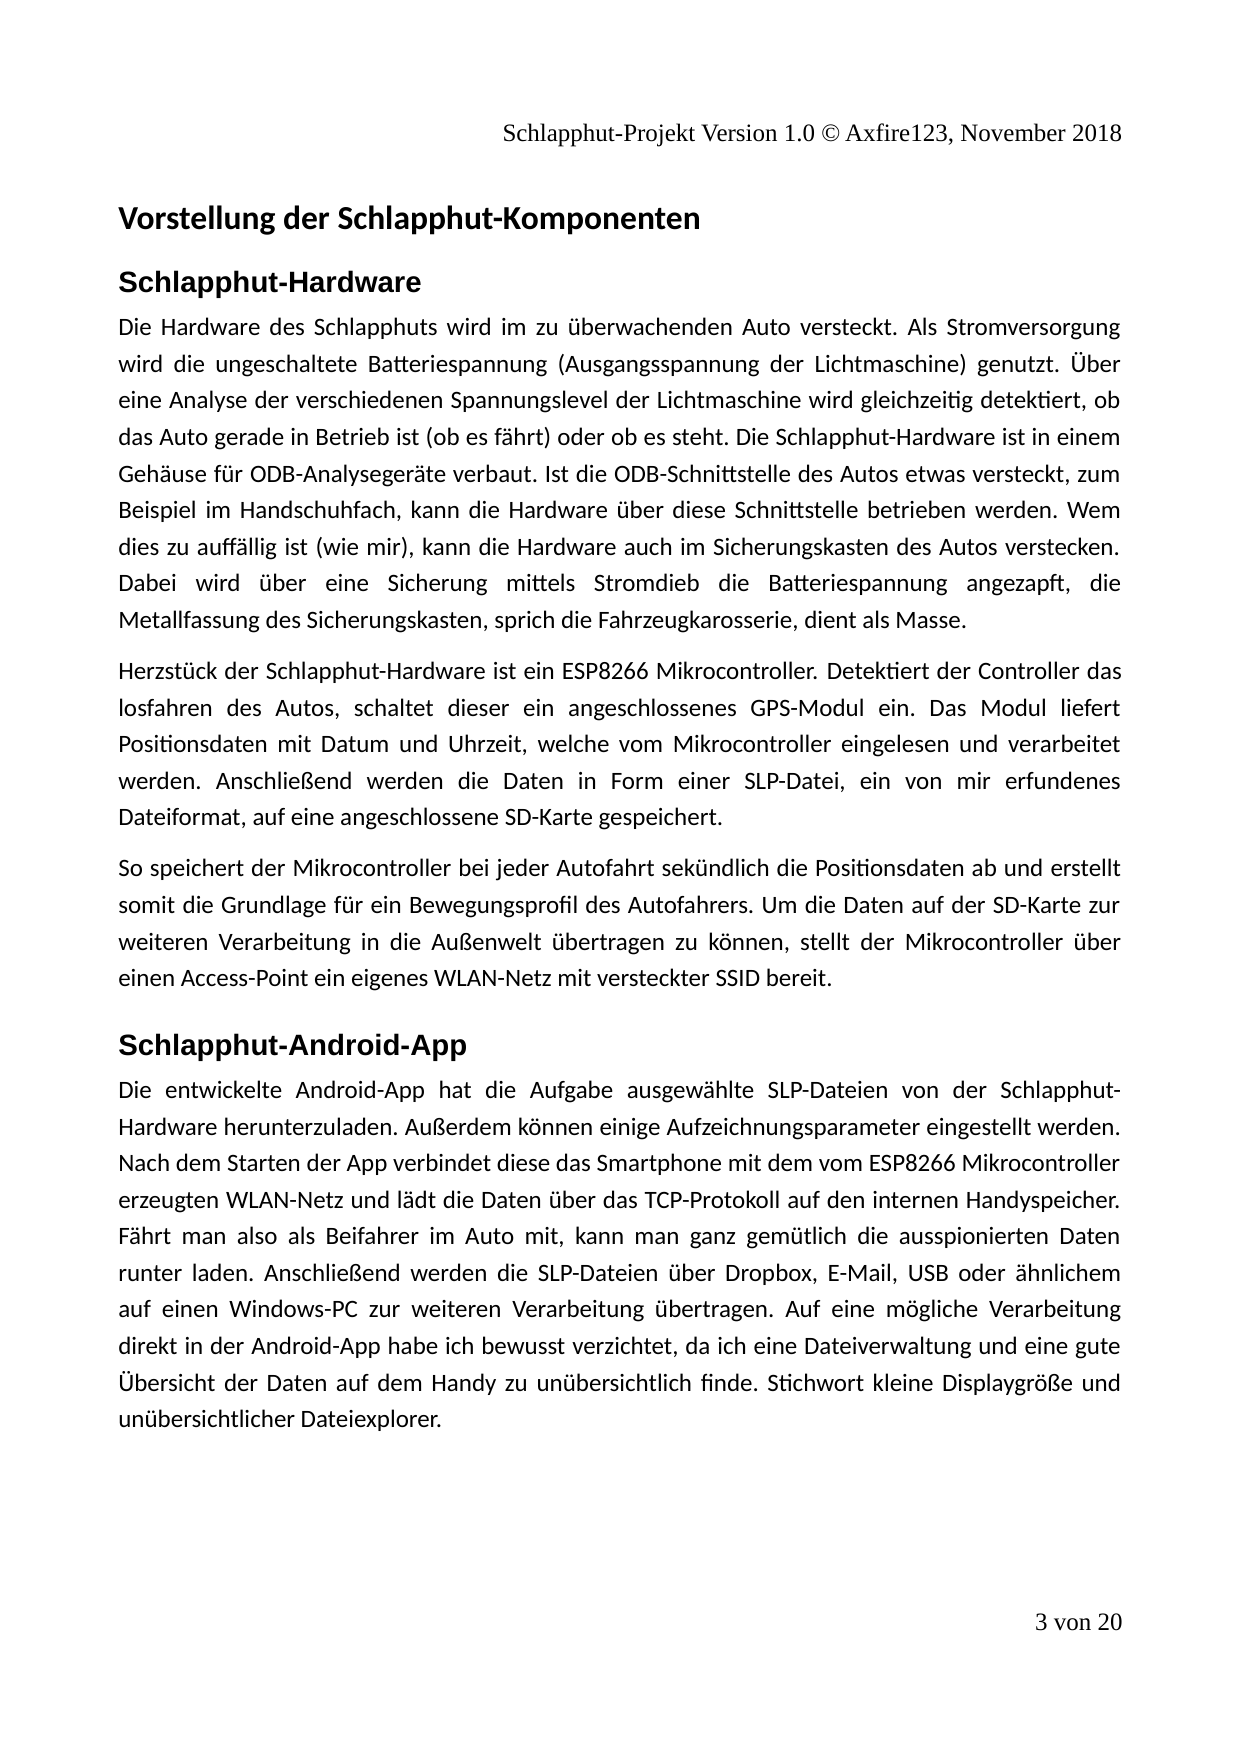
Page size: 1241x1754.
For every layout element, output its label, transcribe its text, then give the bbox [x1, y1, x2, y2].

text So speichert der Mikrocontroller bei jeder Autofahrt sekündlich die Positionsdaten ab und erstellt somit die Grundlage für ein Bewegungsprofil des Autofahrers. Um die Daten auf der SD-Karte zur weiteren Verarbeitung in die Außenwelt übertragen zu können, stellt der Mikrocontroller über einen Access-Point ein eigenes WLAN-Netz mit versteckter SSID bereit. [118, 852, 1122, 993]
text Die Hardware des Schlapphuts wird im zu überwachenden Auto versteckt. Als Stromversorgung wird die ungeschaltete Batteriespannung (Ausgangsspannung der Lichtmaschine) genutzt. Über eine Analyse der verschiedenen Spannungslevel der Lichtmaschine wird gleichzeitig detektiert, ob das Auto gerade in Betrieb ist (ob es fährt) oder ob es steht. Die Schlapphut-Hardware ist in einem Gehäuse für ODB-Analysegeräte verbaut. Ist die ODB-Schnittstelle des Autos etwas versteckt, zum Beispiel im Handschuhfach, kann die Hardware über diese Schnittstelle betrieben werden. Wem dies zu auffällig ist (wie mir), kann die Hardware auch im Sicherungskasten des Autos verstecken. Dabei wird über eine Sicherung mittels Stromdieb die Batteriespannung angezapft, die Metallfassung des Sicherungskasten, sprich die Fahrzeugkarosserie, dient als Masse. [118, 311, 1122, 634]
subtitle Schlapphut-Android-App [118, 1028, 1122, 1062]
subtitle Vorstellung der Schlapphut-Komponenten [118, 197, 1122, 238]
text Die entwickelte Android-App hat die Aufgabe ausgewählte SLP-Dateien von der Schlapphut-Hardware herunterzuladen. Außerdem können einige Aufzeichnungsparameter eingestellt werden. Nach dem Starten der App verbindet diese das Smartphone mit dem vom ESP8266 Mikrocontroller erzeugten WLAN-Netz und lädt die Daten über das TCP-Protokoll auf den internen Handyspeicher. Fährt man also als Beifahrer im Auto mit, kann man ganz gemütlich die ausspionierten Daten runter laden. Anschließend werden die SLP-Dateien über Dropbox, E-Mail, USB oder ähnlichem auf einen Windows-PC zur weiteren Verarbeitung übertragen. Auf eine mögliche Verarbeitung direkt in der Android-App habe ich bewusst verzichtet, da ich eine Dateiverwaltung und eine gute Übersicht der Daten auf dem Handy zu unübersichtlich finde. Stichwort kleine Displaygröße und unübersichtlicher Dateiexplorer. [118, 1074, 1122, 1434]
subtitle Schlapphut-Hardware [118, 265, 1122, 299]
text Herzstück der Schlapphut-Hardware ist ein ESP8266 Mikrocontroller. Detektiert der Controller das losfahren des Autos, schaltet dieser ein angeschlossenes GPS-Modul ein. Das Modul liefert Positionsdaten mit Datum und Uhrzeit, welche vom Mikrocontroller eingelesen und verarbeitet werden. Anschließend werden die Daten in Form einer SLP-Datei, ein von mir erfundenes Dateiformat, auf eine angeschlossene SD-Karte gespeichert. [118, 655, 1122, 832]
